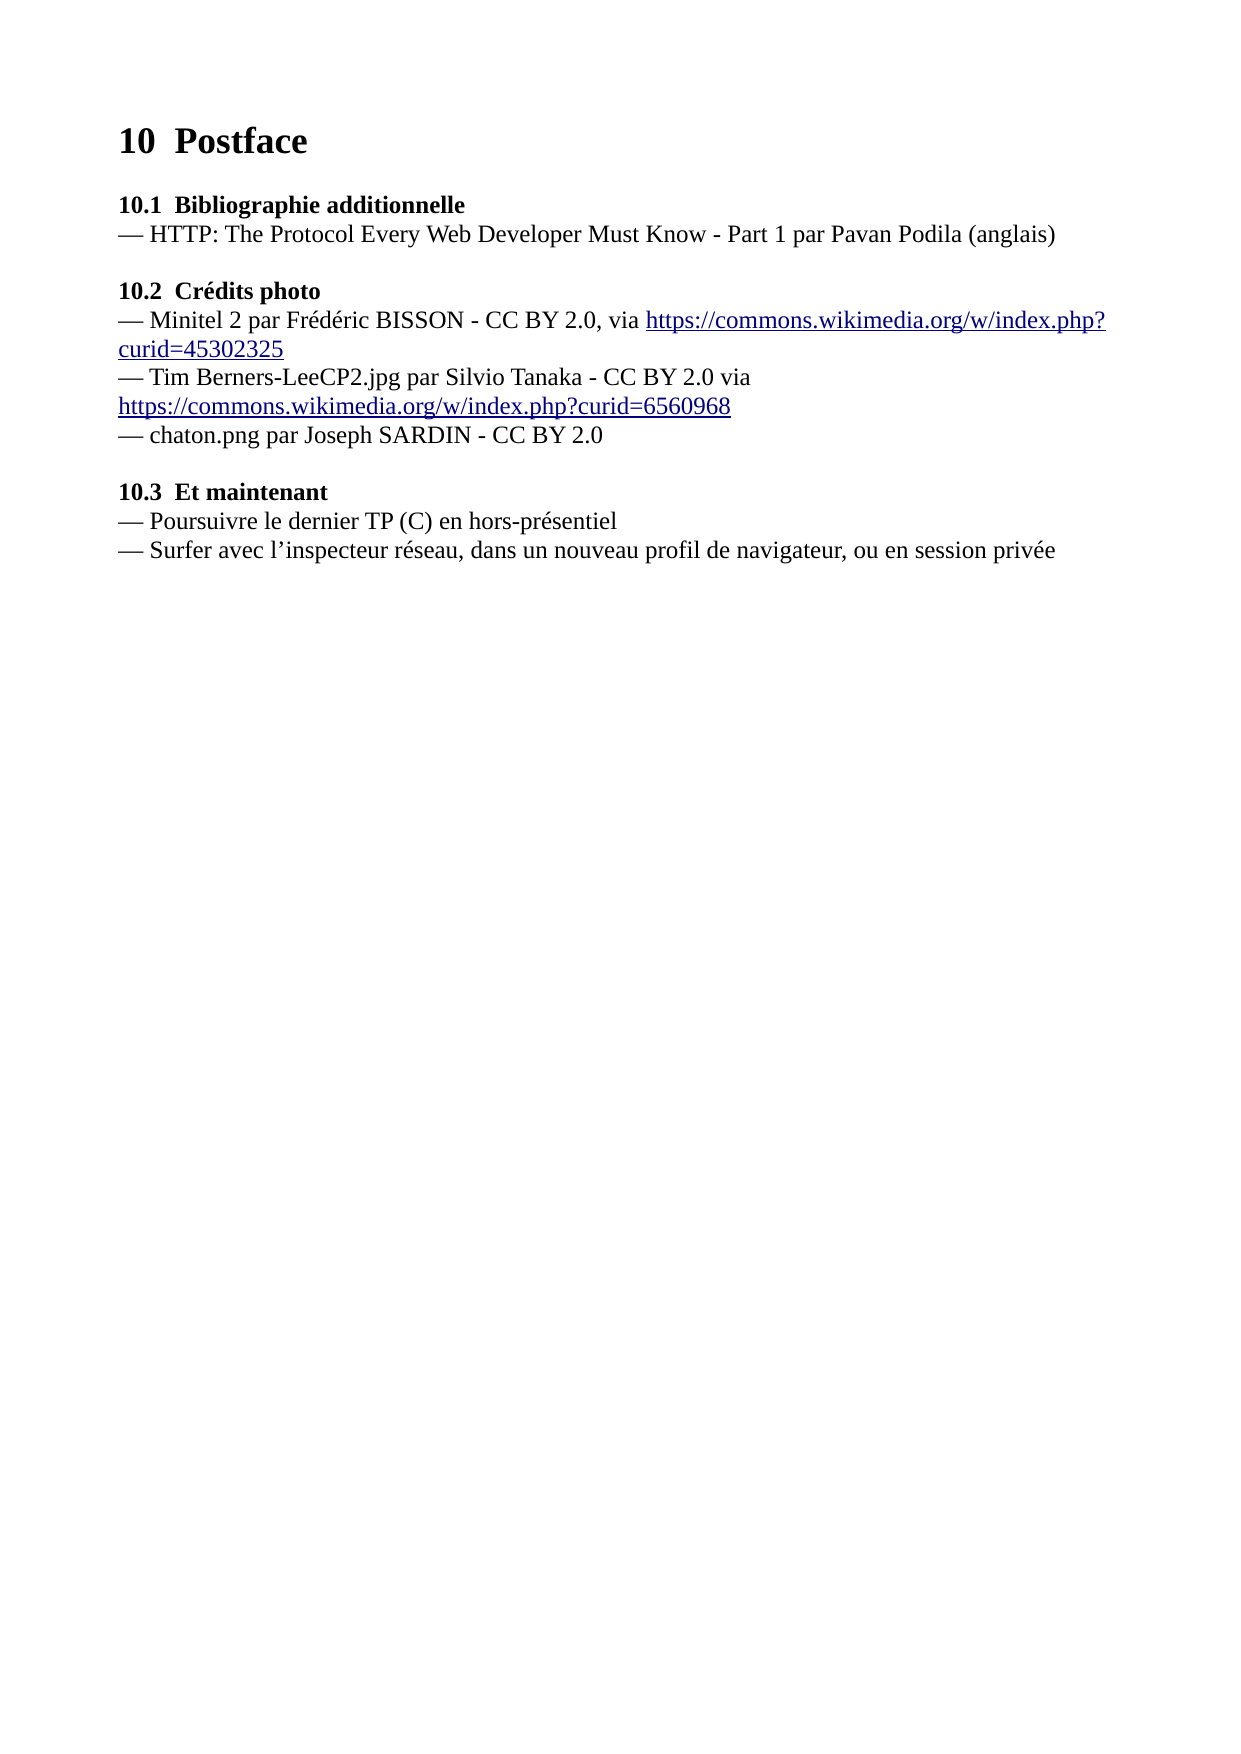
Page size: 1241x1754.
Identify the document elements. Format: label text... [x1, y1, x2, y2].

text — Surfer avec l’inspecteur réseau, dans un nouveau profil de navigateur, ou en session privée [118, 535, 1122, 564]
text — Tim Berners-LeeCP2.jpg par Silvio Tanaka - CC BY 2.0 via https://commons.wikimedia.org/w/index.php?curid=6560968 [118, 362, 1122, 420]
text — chaton.png par Joseph SARDIN - CC BY 2.0 [118, 420, 1122, 449]
text — HTTP: The Protocol Every Web Developer Must Know - Part 1 par Pavan Podila (anglais) [118, 219, 1122, 247]
text 10.1 Bibliographie additionnelle [118, 190, 1122, 219]
text — Minitel 2 par Frédéric BISSON - CC BY 2.0, via https://commons.wikimedia.org/w/index.php?curid=45302325 [118, 305, 1122, 362]
text 10.2 Crédits photo [118, 276, 1122, 305]
text — Poursuivre le dernier TP (C) en hors-présentiel [118, 506, 1122, 535]
text 10 Postface [118, 118, 1122, 161]
text 10.3 Et maintenant [118, 477, 1122, 506]
